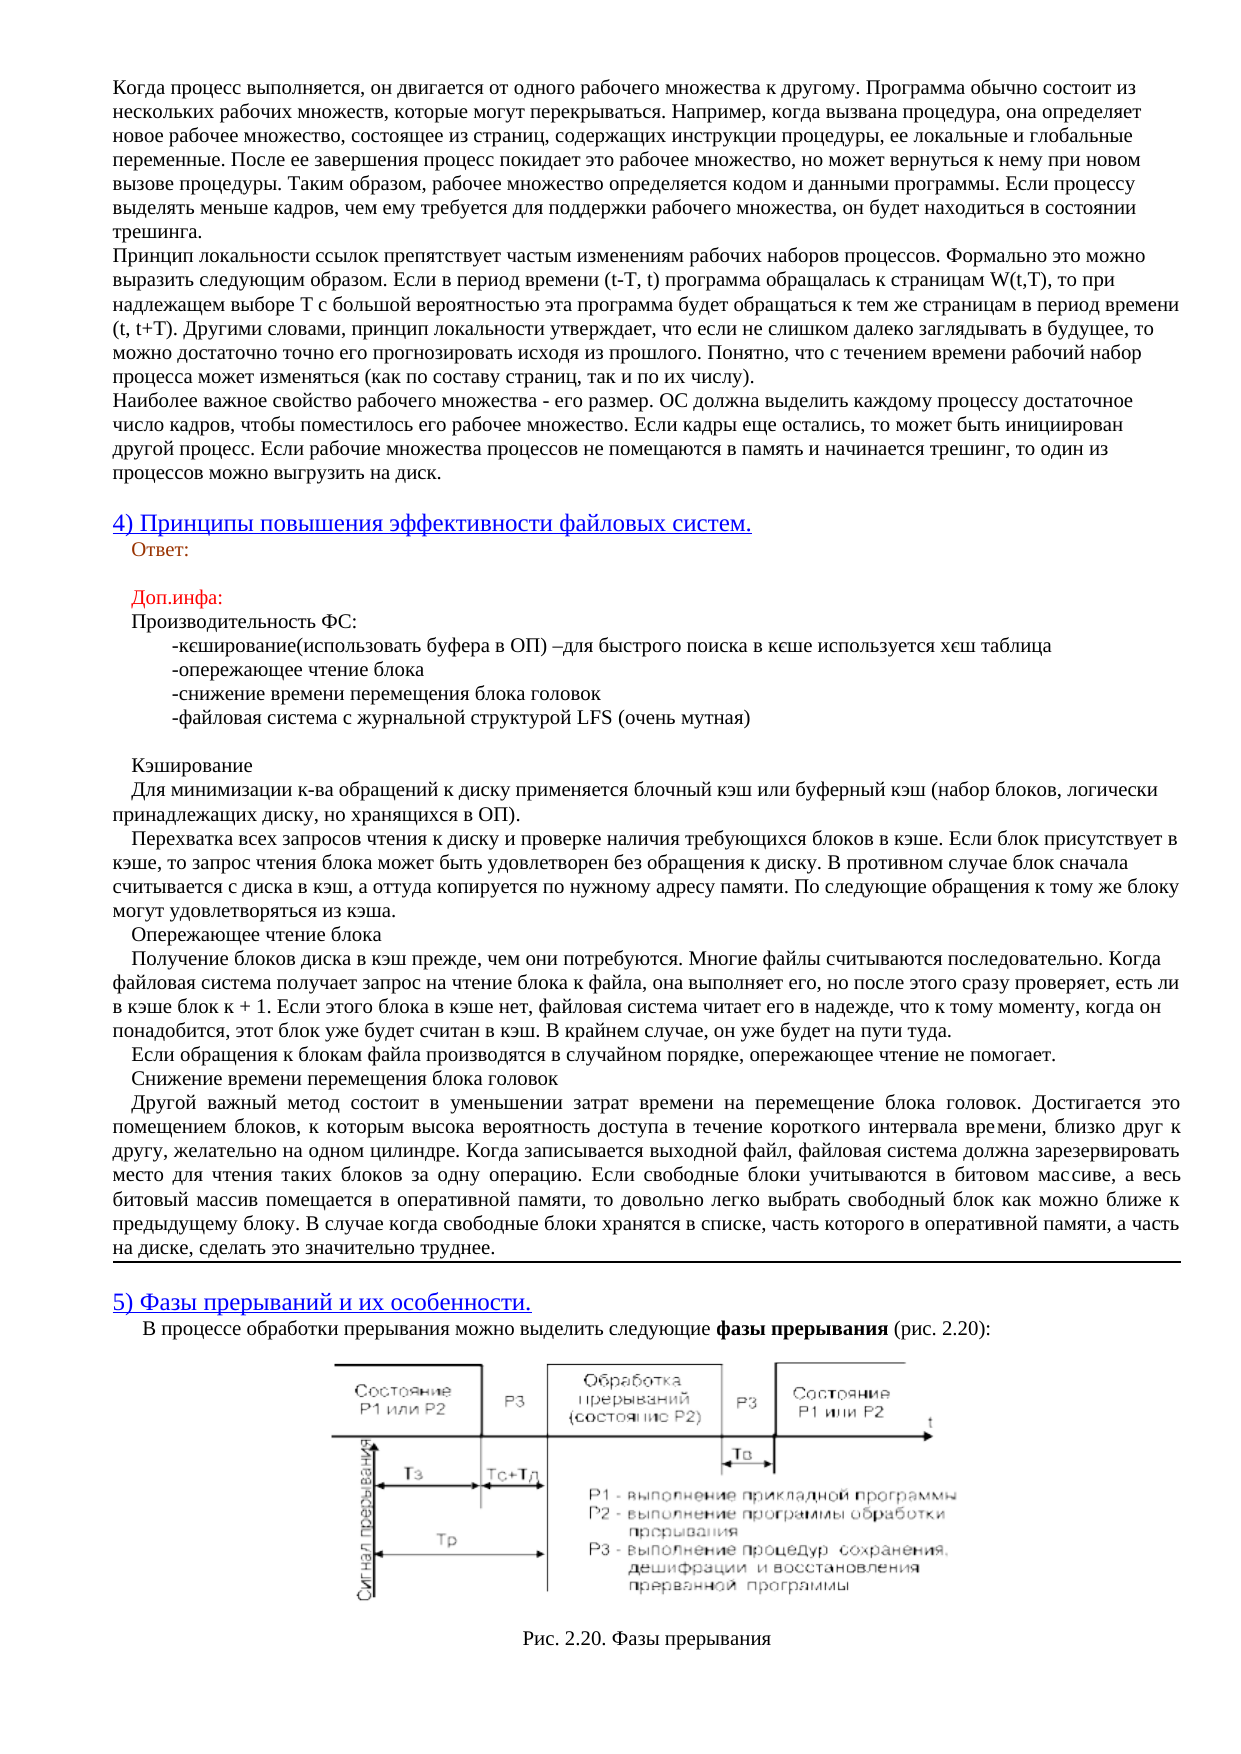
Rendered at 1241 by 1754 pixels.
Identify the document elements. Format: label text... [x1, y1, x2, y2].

text Если обращения к блокам файла производятся в случайном по­рядке, опережающее чтение не помогает. [112, 1042, 1181, 1066]
text -опережающее чтение блока [112, 657, 1181, 681]
text -файловая система с журнальной структурой LFS (очень мутная) [112, 705, 1181, 729]
text Для минимизации к-ва обращений к диску применяется блочный кэш или буферный кэш (набор блоков, логически принадлежащих диску, но хранящихся в ОП). [112, 777, 1181, 826]
text -снижение времени перемещения блока головок [112, 681, 1181, 705]
text Опережающее чтение блока [112, 922, 1181, 946]
text Принцип локальности ссылок препятствует частым изменениям рабочих наборов процессов. Формально это можно выразить следующим образом. Если в период времени (t-T, t) программа обращалась к страницам W(t,T), то при надлежащем выборе T с большой вероятностью эта программа будет обращаться к тем же страницам в период времени (t, t+T). Другими словами, принцип локальности утверждает, что если не слишком далеко заглядывать в будущее, то можно достаточно точно его прогнозировать исходя из прошлого. Понятно, что с течением времени рабочий набор процесса может изменяться (как по составу страниц, так и по их числу). [112, 243, 1181, 388]
text Снижение времени перемещения блока головок [112, 1066, 1181, 1090]
text -кєширование(использовать буфера в ОП) –для быстрого поиска в кєше используется хєш таблица [112, 633, 1181, 657]
text Наиболее важное свойство рабочего множества - его размер. ОС должна выделить каждому процессу достаточное число кадров, чтобы поместилось его рабочее множество. Если кадры еще остались, то может быть инициирован другой процесс. Если рабочие множества процессов не помещаются в память и начинается трешинг, то один из процессов можно выгрузить на диск. [112, 388, 1181, 484]
text Доп.инфа: [112, 585, 1181, 609]
text Перехватка всех запросов чтения к диску и проверке наличия требующихся блоков в кэше. Если блок присутствует в кэше, то запрос чтения блока может быть удовлетворен без обращения к диску. В противном случае блок сначала считывается с диска в кэш, а оттуда копируется по нужному адресу памяти. По следующие обращения к тому же блоку могут удовлетворяться из кэша. [112, 826, 1181, 922]
text 4) Принципы повышения эффективности файловых систем. [112, 508, 1181, 537]
text Кэширование [112, 753, 1181, 777]
text Другой важный метод состоит в уменьше­нии затрат времени на перемещение блока головок. Достигается это помещением блоков, к которым высока вероятность доступа в течение короткого интервала вре­мени, близко друг к другу, желательно на одном цилиндре. Когда записывается выходной файл, файловая система должна зарезервировать место для чтения та­ких блоков за одну операцию. Если свободные блоки учитываются в битовом мас­сиве, а весь битовый массив помещается в оперативной памяти, то довольно легко выбрать свободный блок как можно ближе к предыдущему блоку. В случае когда свободные блоки хранятся в списке, часть которого в оперативной памяти, а часть на диске, сделать это значительно труднее. [112, 1090, 1181, 1263]
text В процессе обработки прерывания можно выделить следующие фазы прерывания (рис. 2.20): [112, 1316, 1181, 1340]
text Рис. 2.20. Фазы прерывания [112, 1626, 1181, 1650]
text 5) Фазы прерываний и их особенности. [112, 1287, 1181, 1316]
text Когда процесс выполняется, он двигается от одного рабочего множества к другому. Программа обычно состоит из нескольких рабочих множеств, которые могут перекрываться. Hапример, когда вызвана процедура, она определяет новое рабочее множество, состоящее из страниц, содержащих инструкции процедуры, ее локальные и глобальные переменные. После ее завершения процесс покидает это рабочее множество, но может вернуться к нему при новом вызове процедуры. Таким образом, рабочее множество определяется кодом и данными программы. Если процессу выделять меньше кадров, чем ему требуется для поддержки рабочего множества, он будет находиться в состоянии трешинга. [112, 75, 1181, 243]
text Ответ: [112, 537, 1181, 561]
text Получение блоков диска в кэш прежде, чем они потребуются. Многие файлы считываются последовательно. Когда файловая система получает запрос на чтение блока к файла, она выполняет его, но после этого сразу проверя­ет, есть ли в кэше блок к + 1. Если этого блока в кэше нет, файловая система читает его в надежде, что к тому моменту, когда он понадобится, этот блок уже будет счи­тан в кэш. В крайнем случае, он уже будет на пути туда. [112, 946, 1181, 1042]
text Производительность ФС: [112, 609, 1181, 633]
